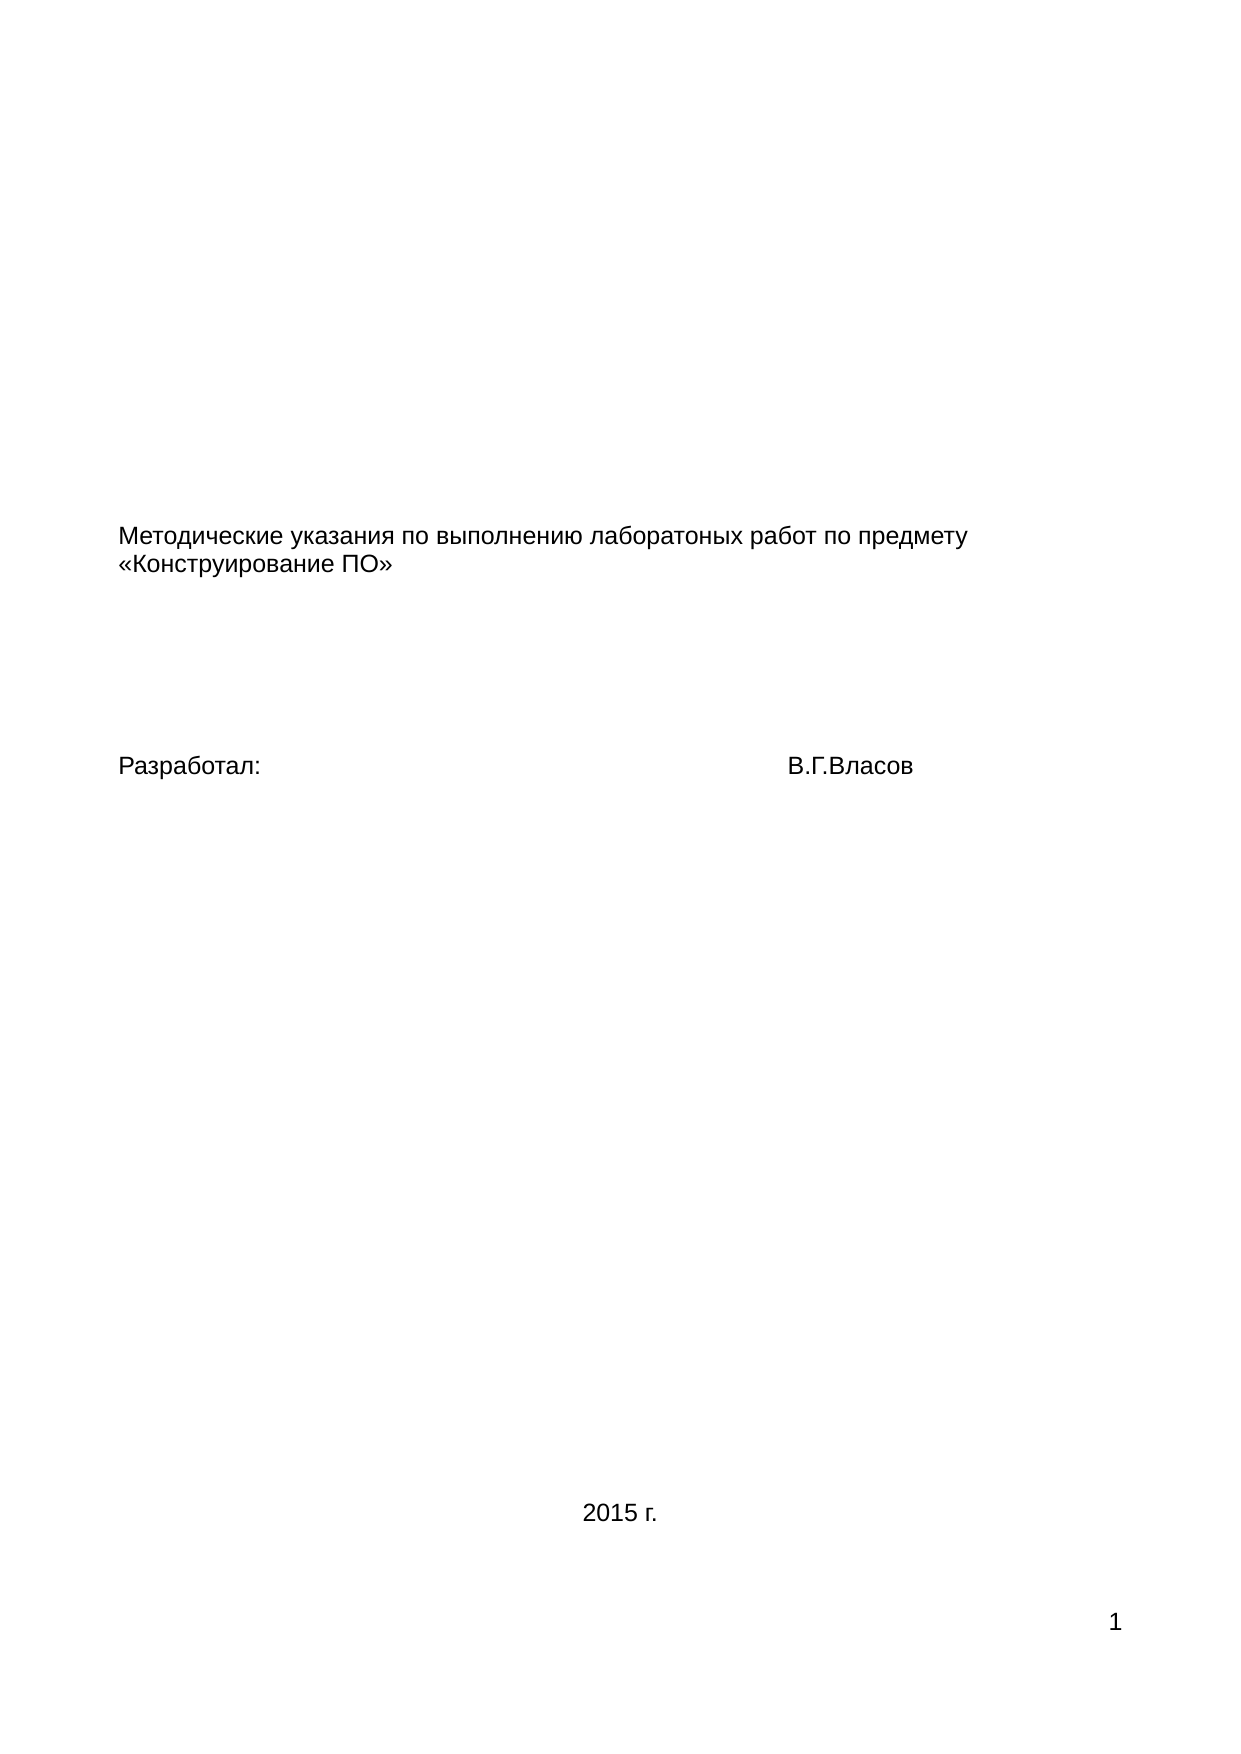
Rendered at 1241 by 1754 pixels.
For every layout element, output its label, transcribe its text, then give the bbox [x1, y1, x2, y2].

text «Конструирование ПО» [118, 549, 1122, 578]
table_header [453, 751, 787, 779]
table_cell [118, 779, 453, 808]
table_cell [453, 779, 787, 808]
table_cell [788, 779, 1122, 808]
table_header В.Г.Власов [788, 751, 1122, 779]
text 2015 г. [118, 1498, 1122, 1527]
text Методические указания по выполнению лаборатоных работ по предмету [118, 521, 1122, 549]
table_header Разработал: [118, 751, 453, 779]
